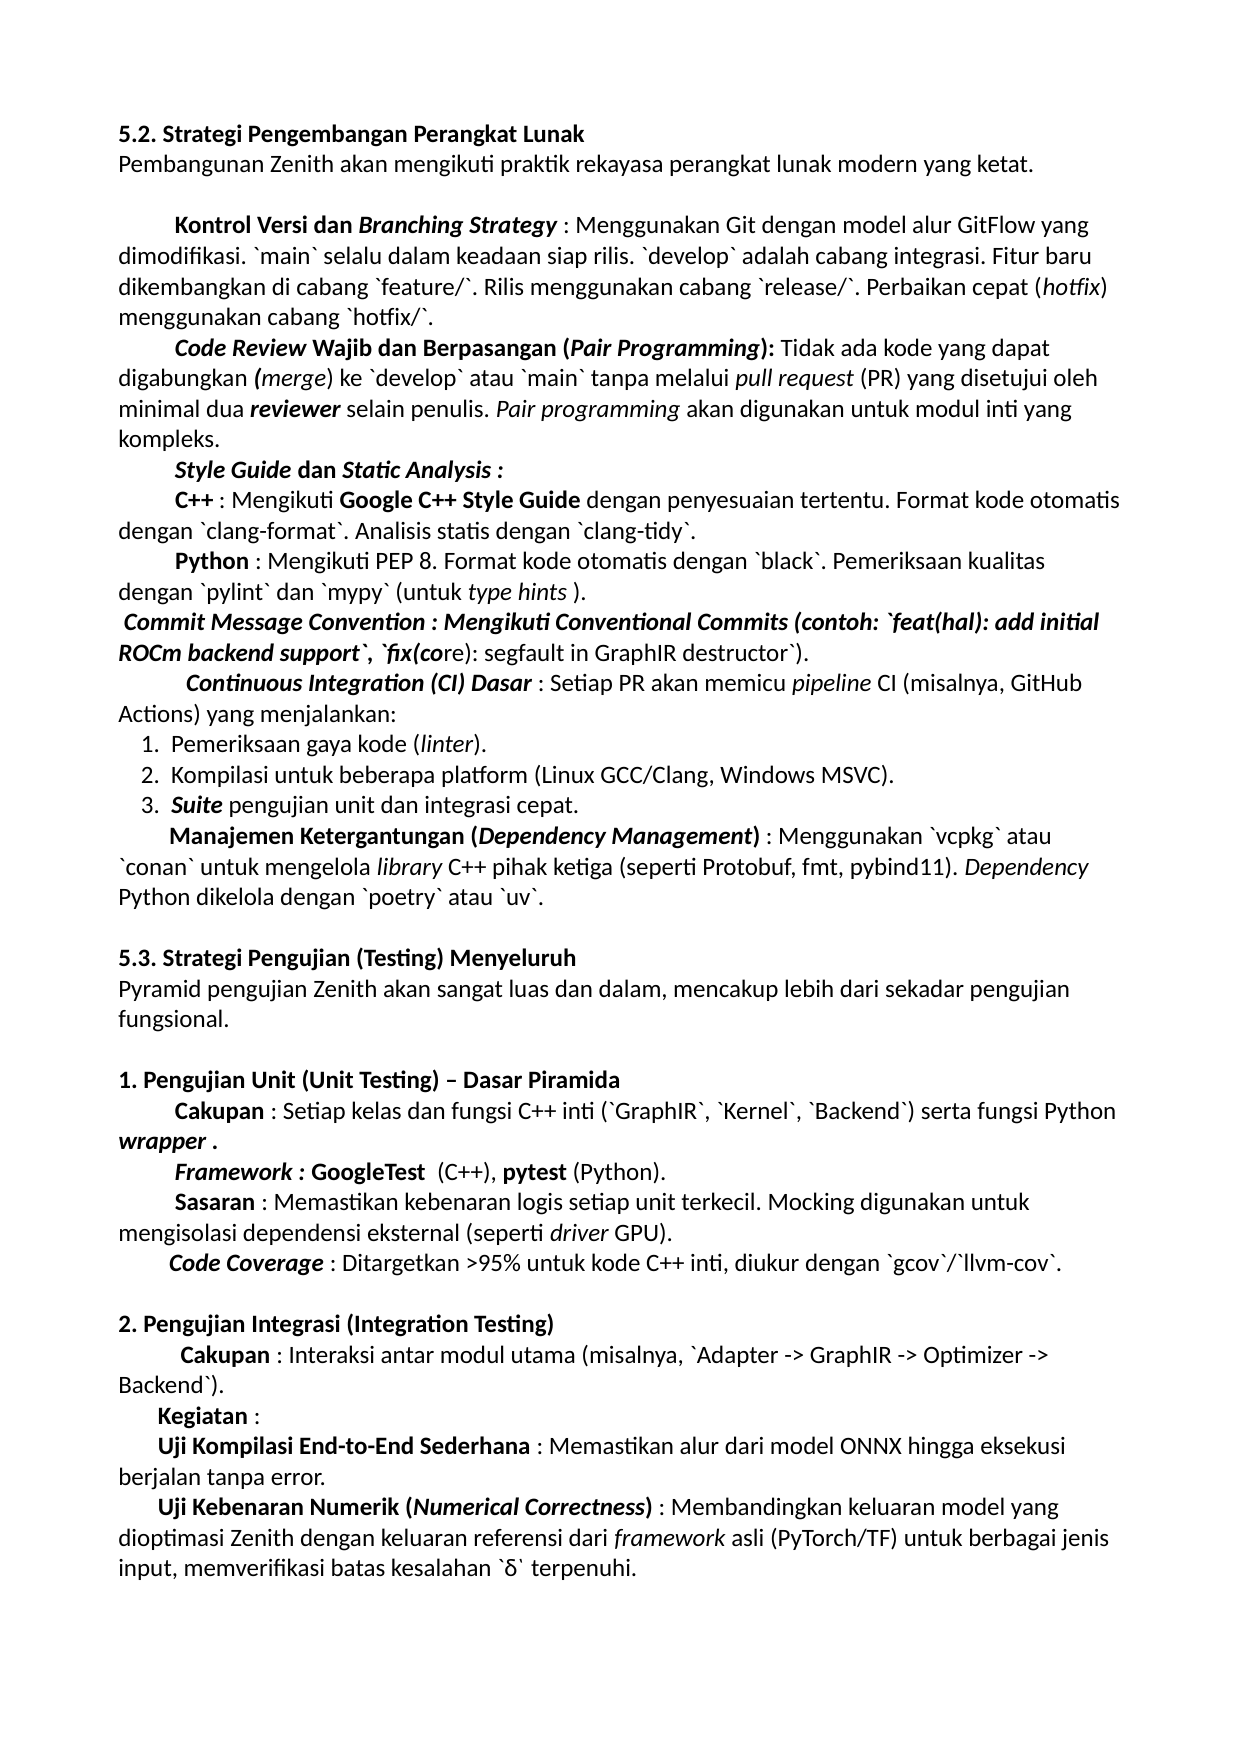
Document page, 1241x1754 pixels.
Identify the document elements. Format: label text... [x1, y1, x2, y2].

text Style Guide dan Static Analysis : [118, 454, 1122, 484]
text Cakupan : Setiap kelas dan fungsi C++ inti (`GraphIR`, `Kernel`, `Backend`) serta fungsi Python wrapper . [118, 1095, 1122, 1156]
text C++ : Mengikuti Google C++ Style Guide dengan penyesuaian tertentu. Format kode otomatis dengan `clang-format`. Analisis statis dengan `clang-tidy`. [118, 484, 1122, 545]
text Continuous Integration (CI) Dasar : Setiap PR akan memicu pipeline CI (misalnya, GitHub Actions) yang menjalankan: [118, 667, 1122, 728]
text Manajemen Ketergantungan (Dependency Management) : Menggunakan `vcpkg` atau `conan` untuk mengelola library C++ pihak ketiga (seperti Protobuf, fmt, pybind11). Dependency Python dikelola dengan `poetry` atau `uv`. [118, 820, 1122, 912]
text Uji Kompilasi End-to-End Sederhana : Memastikan alur dari model ONNX hingga eksekusi berjalan tanpa error. [118, 1431, 1122, 1492]
text 3. Suite pengujian unit dan integrasi cepat. [118, 789, 1122, 820]
text Code Review Wajib dan Berpasangan (Pair Programming): Tidak ada kode yang dapat digabungkan (merge) ke `develop` atau `main` tanpa melalui pull request (PR) yang disetujui oleh minimal dua reviewer selain penulis. Pair programming akan digunakan untuk modul inti yang kompleks. [118, 332, 1122, 454]
text 1. Pemeriksaan gaya kode (linter). [118, 728, 1122, 759]
text Pyramid pengujian Zenith akan sangat luas dan dalam, mencakup lebih dari sekadar pengujian fungsional. [118, 973, 1122, 1034]
text Commit Message Convention : Mengikuti Conventional Commits (contoh: `feat(hal): add initial ROCm backend support`, `fix(core): segfault in GraphIR destructor`). [118, 606, 1122, 667]
text 1. Pengujian Unit (Unit Testing) – Dasar Piramida [118, 1064, 1122, 1095]
text Kegiatan : [118, 1400, 1122, 1431]
text Sasaran : Memastikan kebenaran logis setiap unit terkecil. Mocking digunakan untuk mengisolasi dependensi eksternal (seperti driver GPU). [118, 1186, 1122, 1247]
text 5.3. Strategi Pengujian (Testing) Menyeluruh [118, 942, 1122, 973]
text Cakupan : Interaksi antar modul utama (misalnya, `Adapter -> GraphIR -> Optimizer -> Backend`). [118, 1339, 1122, 1400]
text 5.2. Strategi Pengembangan Perangkat Lunak [118, 118, 1122, 149]
text 2. Pengujian Integrasi (Integration Testing) [118, 1308, 1122, 1339]
text Code Coverage : Ditargetkan >95% untuk kode C++ inti, diukur dengan `gcov`/`llvm-cov`. [118, 1247, 1122, 1278]
text Python : Mengikuti PEP 8. Format kode otomatis dengan `black`. Pemeriksaan kualitas dengan `pylint` dan `mypy` (untuk type hints ). [118, 545, 1122, 606]
text Kontrol Versi dan Branching Strategy : Menggunakan Git dengan model alur GitFlow yang dimodifikasi. `main` selalu dalam keadaan siap rilis. `develop` adalah cabang integrasi. Fitur baru dikembangkan di cabang `feature/`. Rilis menggunakan cabang `release/`. Perbaikan cepat (hotfix) menggunakan cabang `hotfix/`. [118, 210, 1122, 332]
text Pembangunan Zenith akan mengikuti praktik rekayasa perangkat lunak modern yang ketat. [118, 149, 1122, 179]
text 2. Kompilasi untuk beberapa platform (Linux GCC/Clang, Windows MSVC). [118, 759, 1122, 789]
text Framework : GoogleTest (C++), pytest (Python). [118, 1156, 1122, 1186]
text Uji Kebenaran Numerik (Numerical Correctness) : Membandingkan keluaran model yang dioptimasi Zenith dengan keluaran referensi dari framework asli (PyTorch/TF) untuk berbagai jenis input, memverifikasi batas kesalahan `δ` terpenuhi. [118, 1492, 1122, 1583]
